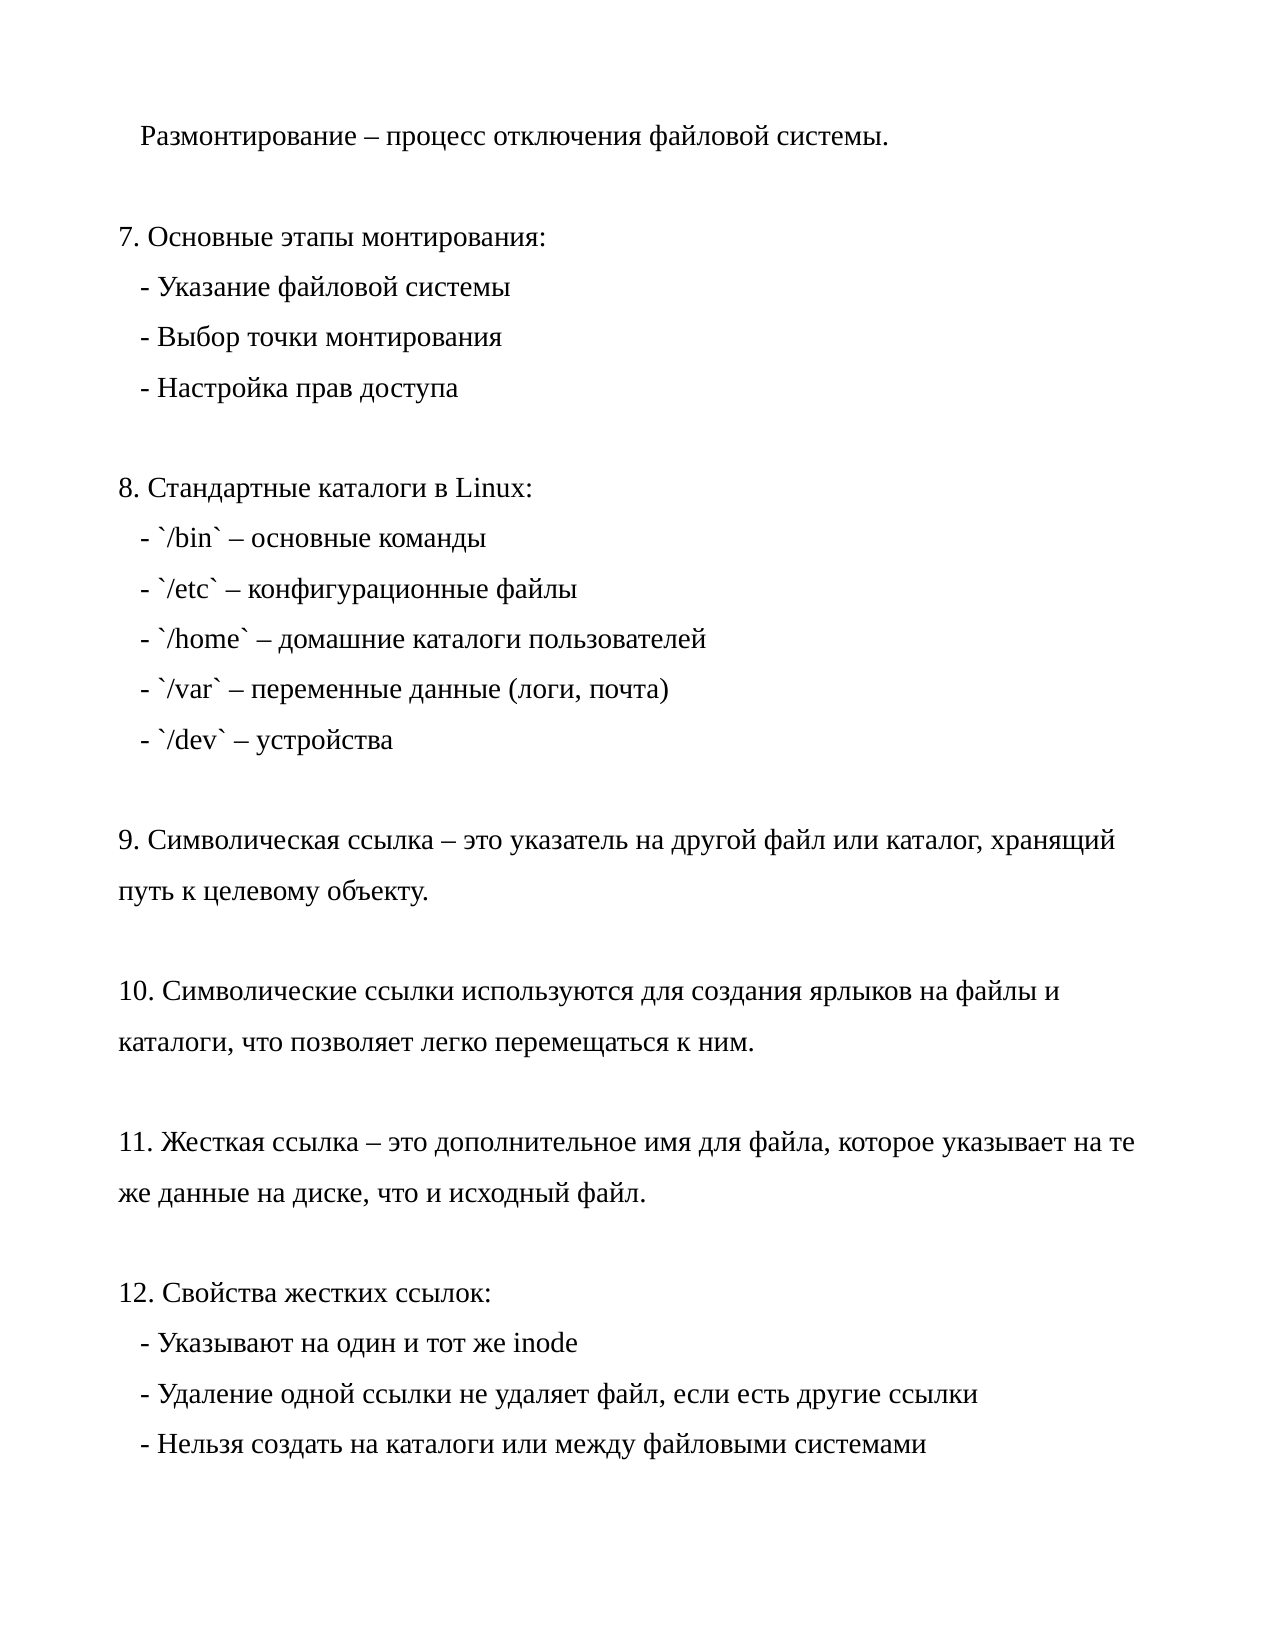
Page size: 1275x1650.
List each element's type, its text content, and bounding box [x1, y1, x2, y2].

text 9. Символическая ссылка – это указатель на другой файл или каталог, хранящий путь к целевому объекту. [118, 822, 1157, 906]
text - Настройка прав доступа [118, 370, 1157, 403]
text 12. Свойства жестких ссылок: [118, 1275, 1157, 1309]
text - Выбор точки монтирования [118, 319, 1157, 353]
text 11. Жесткая ссылка – это дополнительное имя для файла, которое указывает на те же данные на диске, что и исходный файл. [118, 1124, 1157, 1208]
text - `/home` – домашние каталоги пользователей [118, 621, 1157, 655]
text Размонтирование – процесс отключения файловой системы. [118, 118, 1157, 152]
text - Удаление одной ссылки не удаляет файл, если есть другие ссылки [118, 1376, 1157, 1409]
text - Указывают на один и тот же inode [118, 1326, 1157, 1359]
text - Нельзя создать на каталоги или между файловыми системами [118, 1426, 1157, 1460]
text 8. Стандартные каталоги в Linux: [118, 470, 1157, 504]
text 7. Основные этапы монтирования: [118, 219, 1157, 252]
text - `/var` – переменные данные (логи, почта) [118, 672, 1157, 705]
text - `/bin` – основные команды [118, 521, 1157, 554]
text - `/etc` – конфигурационные файлы [118, 571, 1157, 604]
text 10. Символические ссылки используются для создания ярлыков на файлы и каталоги, что позволяет легко перемещаться к ним. [118, 973, 1157, 1057]
text - `/dev` – устройства [118, 722, 1157, 755]
text - Указание файловой системы [118, 269, 1157, 303]
